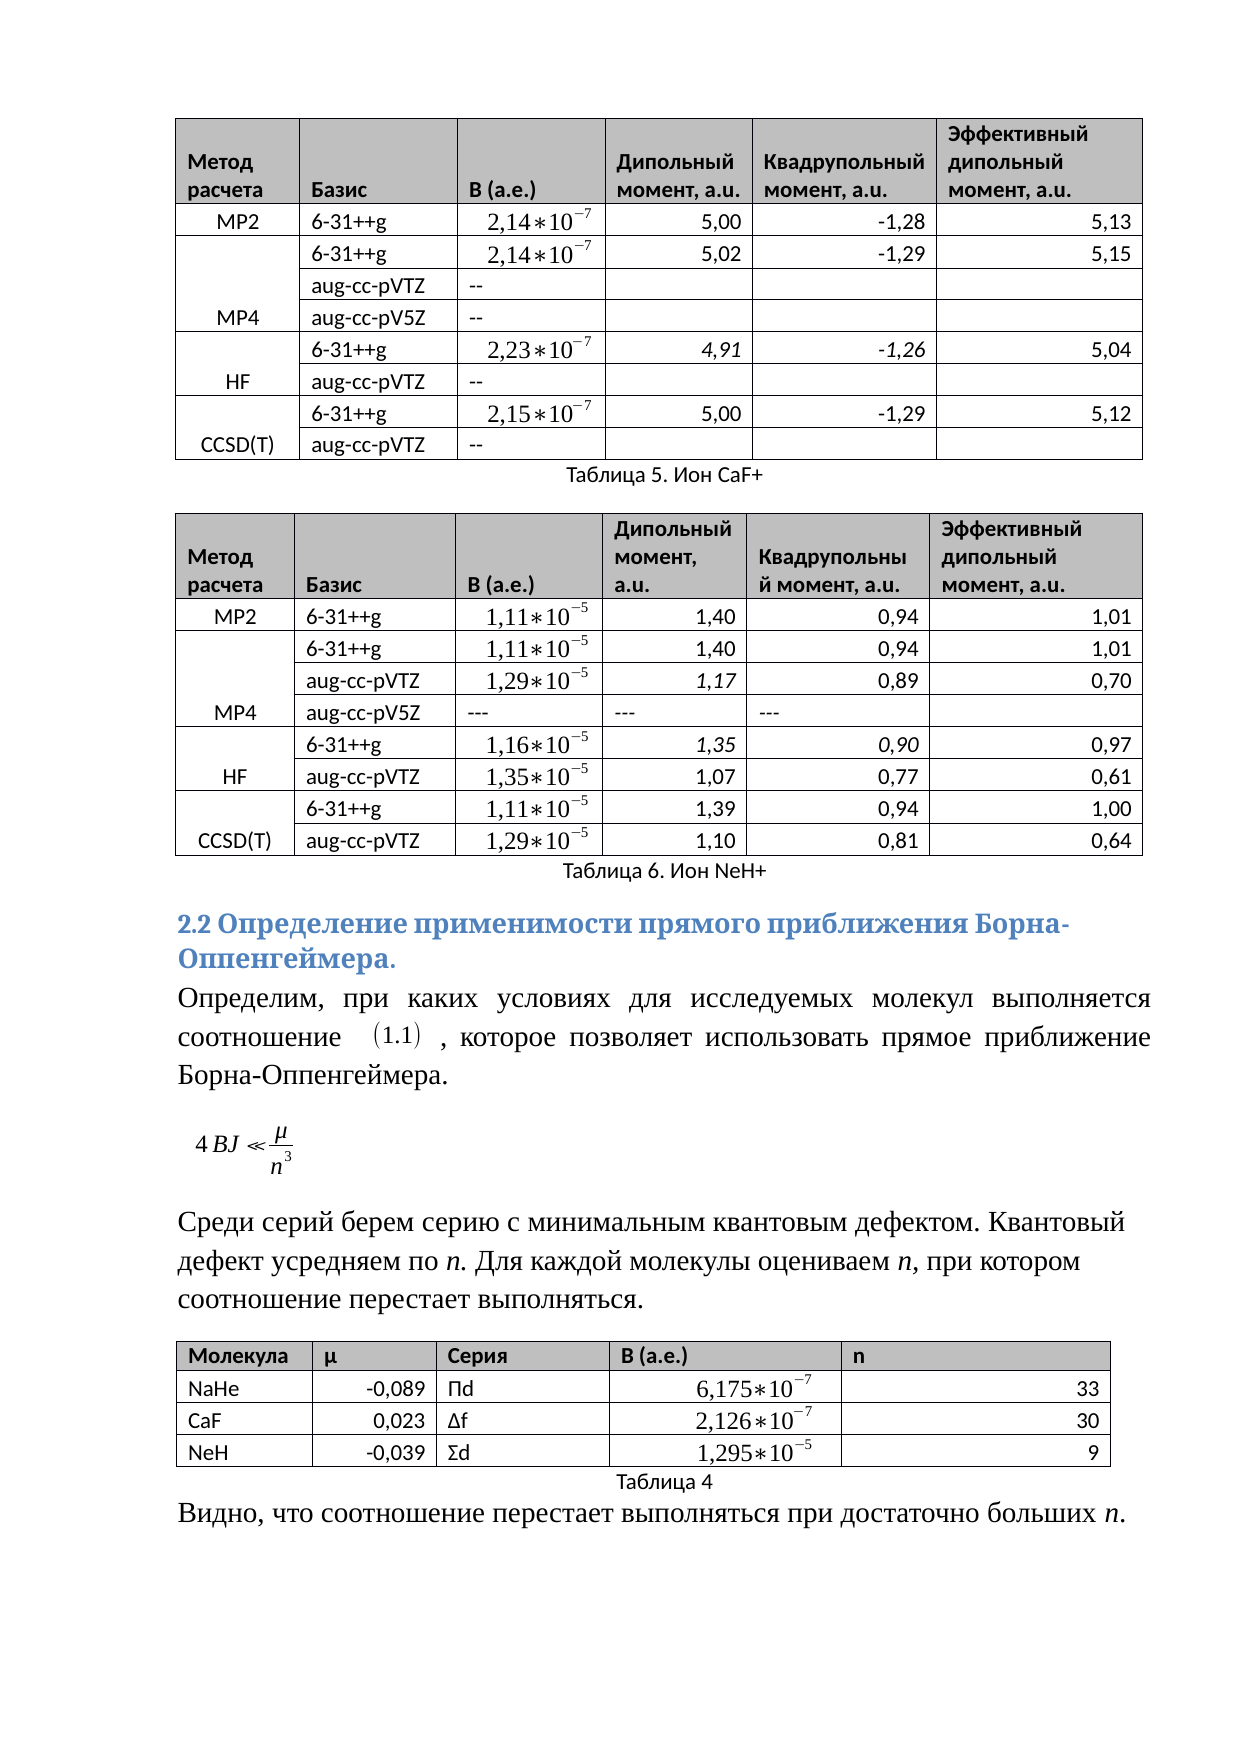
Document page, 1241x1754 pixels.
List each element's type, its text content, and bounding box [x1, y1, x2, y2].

table_cell 6-31++g [300, 204, 457, 235]
table_header Дипольный момент, a.u. [603, 514, 746, 598]
table_cell 0,64 [930, 824, 1142, 855]
table_cell 1,10 [603, 824, 746, 855]
table_cell 1,01 [930, 599, 1142, 630]
table_cell 1,39 [603, 791, 746, 822]
table_cell [753, 300, 936, 331]
table_cell [937, 269, 1142, 299]
table_cell MP2 [176, 204, 299, 235]
table_cell [456, 727, 602, 758]
table_header Дипольный момент, a.u. [606, 119, 752, 203]
table_cell aug-cc-pVTZ [300, 428, 457, 459]
table_cell [930, 695, 1142, 726]
table_cell -0,089 [313, 1371, 436, 1402]
text Среди серий берем серию с минимальным квантовым дефектом. Квантовый дефект усредняем по n. Для каждой молекулы оцениваем n, при котором соотношение перестает выполняться. [177, 1204, 1152, 1315]
table_cell MP4 [176, 631, 294, 726]
table_cell NaHe [177, 1371, 312, 1402]
table_header Метод расчета [176, 119, 299, 203]
table_cell 0,81 [747, 824, 929, 855]
table_cell 5,13 [937, 204, 1142, 235]
table_cell Пd [437, 1371, 609, 1402]
table_header Эффективный дипольный момент, a.u. [937, 119, 1142, 203]
table_cell 5,04 [937, 332, 1142, 363]
text Таблица 5. Ион CaF+ [177, 460, 1152, 488]
text Определим, при каких условиях для исследуемых молекул выполняется соотношение , которое позволяет использовать прямое приближение Борна-Оппенгеймера. [177, 980, 1152, 1091]
table_cell [606, 364, 752, 395]
table_header B (а.е.) [458, 119, 605, 203]
table_cell CaF [177, 1403, 312, 1434]
table_cell 0,77 [747, 759, 929, 790]
table_cell 0,97 [930, 727, 1142, 758]
table_cell aug-cc-pVTZ [300, 364, 457, 395]
table_cell [753, 269, 936, 299]
table_cell 5,12 [937, 396, 1142, 427]
table_cell -1,29 [753, 236, 936, 268]
table_header B (а.е.) [456, 514, 602, 598]
table_header Квадрупольный момент, a.u. [747, 514, 929, 598]
table_cell NeH [177, 1435, 312, 1466]
subtitle 2.2 Определение применимости прямого приближения Борна-Оппенгеймера. [177, 909, 1152, 976]
table_header Молекула [177, 1342, 312, 1370]
table_cell 0,023 [313, 1403, 436, 1434]
table_cell -1,26 [753, 332, 936, 363]
table_cell [456, 599, 602, 630]
table_cell 1,17 [603, 663, 746, 694]
table_cell aug-cc-pV5Z [300, 300, 457, 331]
table_cell [458, 396, 605, 427]
table_cell [456, 791, 602, 822]
text Таблица 4 [177, 1467, 1152, 1495]
table_header n [842, 1342, 1110, 1370]
table_cell [456, 631, 602, 662]
table_cell 9 [842, 1435, 1110, 1466]
table_cell [610, 1371, 841, 1402]
table_cell -- [458, 269, 605, 299]
table_cell aug-cc-pVTZ [300, 269, 457, 299]
table_cell -- [458, 428, 605, 459]
table_cell 6-31++g [295, 791, 455, 822]
table_cell Σd [437, 1435, 609, 1466]
table_header Метод расчета [176, 514, 294, 598]
table_header B (а.е.) [610, 1342, 841, 1370]
table_cell [606, 269, 752, 299]
table_cell 0,90 [747, 727, 929, 758]
table_cell 6-31++g [295, 631, 455, 662]
table_cell -1,29 [753, 396, 936, 427]
table_cell 4,91 [606, 332, 752, 363]
table_cell CCSD(T) [176, 396, 299, 459]
table_cell aug-cc-pVTZ [295, 759, 455, 790]
table_header Эффективный дипольный момент, a.u. [930, 514, 1142, 598]
table_cell [753, 428, 936, 459]
table_cell [456, 824, 602, 855]
table_cell [937, 428, 1142, 459]
table_cell HF [176, 727, 294, 790]
table_header Базис [300, 119, 457, 203]
table_cell 1,40 [603, 631, 746, 662]
table_cell HF [176, 332, 299, 395]
table_cell 1,35 [603, 727, 746, 758]
table_cell [937, 364, 1142, 395]
table_cell 5,02 [606, 236, 752, 268]
table_cell aug-cc-pV5Z [295, 695, 455, 726]
table_cell 0,94 [747, 599, 929, 630]
table_cell --- [456, 695, 602, 726]
table_cell MP4 [176, 236, 299, 331]
table_cell 5,15 [937, 236, 1142, 268]
table_cell Δf [437, 1403, 609, 1434]
table_cell -- [458, 364, 605, 395]
table_cell [610, 1435, 841, 1466]
table_cell aug-cc-pVTZ [295, 663, 455, 694]
table_cell [937, 300, 1142, 331]
table_cell [458, 332, 605, 363]
table_cell [458, 236, 605, 268]
table_cell 6-31++g [295, 727, 455, 758]
table_header Квадрупольный момент, a.u. [753, 119, 936, 203]
table_cell --- [747, 695, 929, 726]
table_cell 30 [842, 1403, 1110, 1434]
table_cell MP2 [176, 599, 294, 630]
table_cell [606, 428, 752, 459]
table_header µ [313, 1342, 436, 1370]
table_cell 0,94 [747, 791, 929, 822]
table_cell [456, 663, 602, 694]
table_cell -0,039 [313, 1435, 436, 1466]
table_cell [610, 1403, 841, 1434]
table_cell [458, 204, 605, 235]
table_cell 6-31++g [300, 396, 457, 427]
text Таблица 6. Ион NeH+ [177, 856, 1152, 884]
table_cell 0,70 [930, 663, 1142, 694]
table_cell 0,61 [930, 759, 1142, 790]
table_cell CCSD(T) [176, 791, 294, 855]
table_cell 1,40 [603, 599, 746, 630]
table_header Серия [437, 1342, 609, 1370]
table_header Базис [295, 514, 455, 598]
table_cell 1,01 [930, 631, 1142, 662]
table_cell [753, 364, 936, 395]
table_cell 33 [842, 1371, 1110, 1402]
table_cell 0,89 [747, 663, 929, 694]
table_cell 6-31++g [300, 332, 457, 363]
table_cell 5,00 [606, 204, 752, 235]
table_cell 5,00 [606, 396, 752, 427]
table_cell --- [603, 695, 746, 726]
table_cell -1,28 [753, 204, 936, 235]
table_cell 1,07 [603, 759, 746, 790]
table_cell [456, 759, 602, 790]
table_cell -- [458, 300, 605, 331]
table_cell 6-31++g [300, 236, 457, 268]
table_cell 6-31++g [295, 599, 455, 630]
table_cell 1,00 [930, 791, 1142, 822]
text Видно, что соотношение перестает выполняться при достаточно больших n. [177, 1495, 1152, 1529]
table_cell 0,94 [747, 631, 929, 662]
table_cell [606, 300, 752, 331]
table_cell aug-cc-pVTZ [295, 824, 455, 855]
